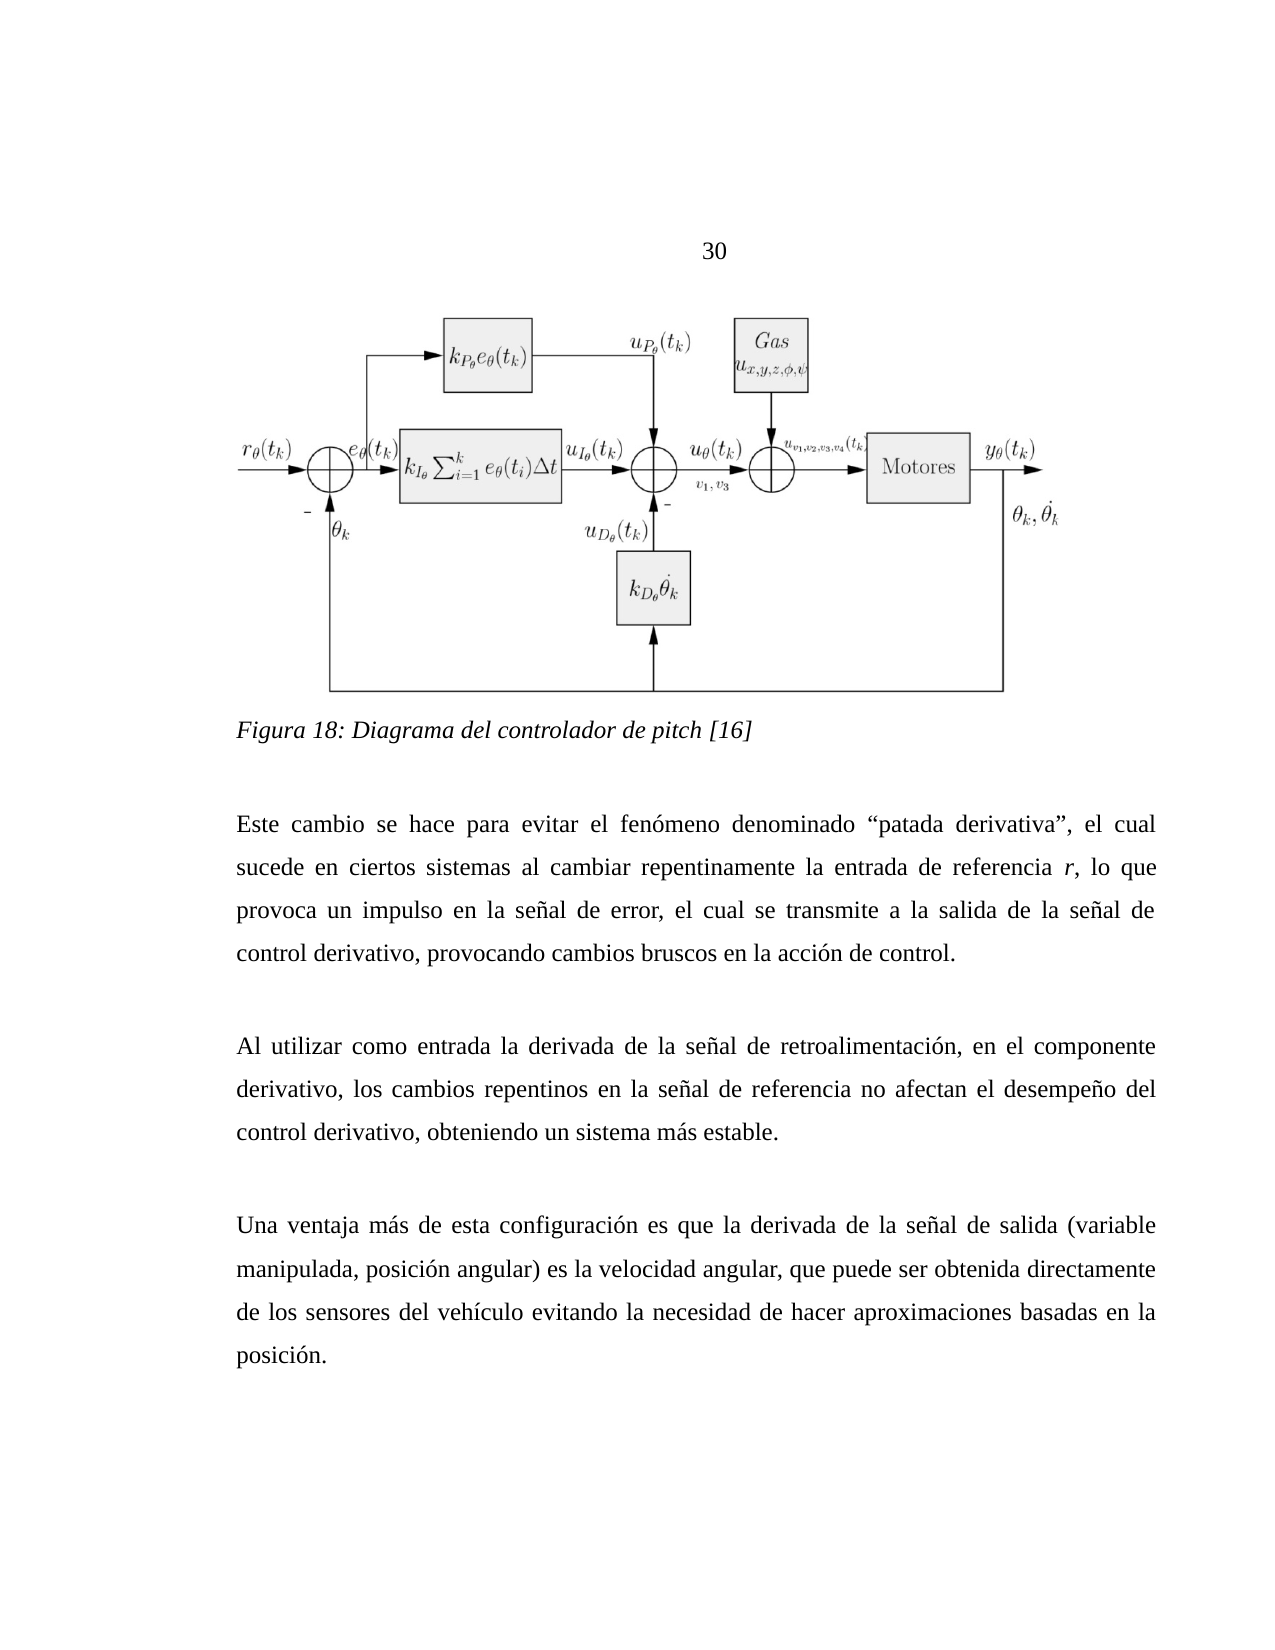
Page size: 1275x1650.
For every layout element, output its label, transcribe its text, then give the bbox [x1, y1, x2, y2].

text Figura 18: Diagrama del controlador de pitch [16] [236, 711, 1058, 744]
text Una ventaja más de esta configuración es que la derivada de la señal de salida (variable manipulada, posición angular) es la velocidad angular, que puede ser obtenida directamente de los sensores del vehículo evitando la necesidad de hacer aproximaciones basadas en la posición. [236, 1211, 1157, 1369]
text Este cambio se hace para evitar el fenómeno denominado “patada derivativa”, el cual sucede en ciertos sistemas al cambiar repentinamente la entrada de referencia r, lo que provoca un impulso en la señal de error, el cual se transmite a la salida de la señal de control derivativo, provocando cambios bruscos en la acción de control. [236, 809, 1157, 967]
text Al utilizar como entrada la derivada de la señal de retroalimentación, en el componente derivativo, los cambios repentinos en la señal de referencia no afectan el desempeño del control derivativo, obteniendo un sistema más estable. [236, 1031, 1157, 1146]
picture [236, 307, 1059, 711]
